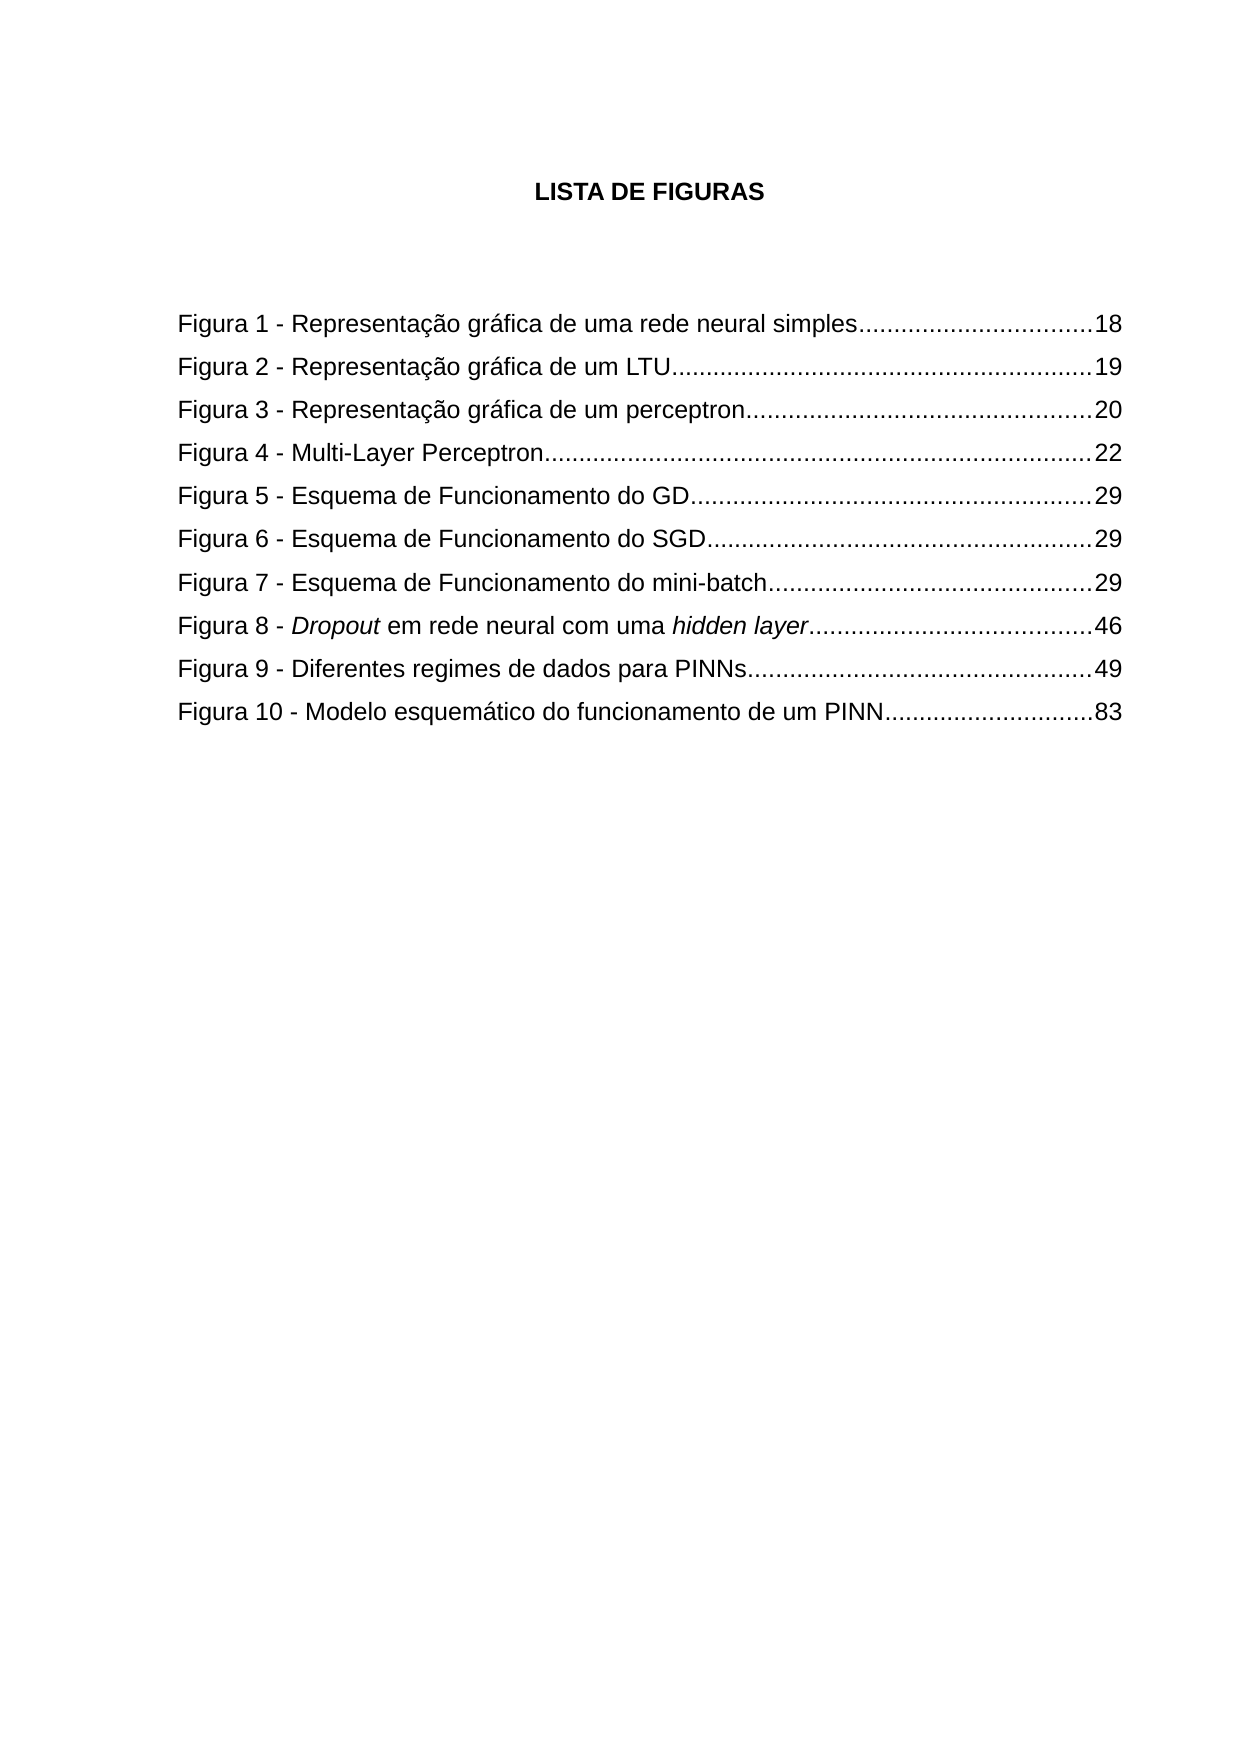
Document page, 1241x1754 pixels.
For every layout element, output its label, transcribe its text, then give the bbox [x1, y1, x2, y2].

text Figura 3 - Representação gráfica de um perceptron 20 [177, 395, 1122, 424]
text Figura 9 - Diferentes regimes de dados para PINNs 49 [177, 654, 1122, 683]
text Figura 4 - Multi-Layer Perceptron 22 [177, 438, 1122, 467]
text Figura 5 - Esquema de Funcionamento do GD 29 [177, 481, 1122, 510]
text Figura 10 - Modelo esquemático do funcionamento de um PINN 83 [177, 697, 1122, 726]
text Figura 8 - Dropout em rede neural com uma hidden layer 46 [177, 611, 1122, 639]
text Figura 6 - Esquema de Funcionamento do SGD 29 [177, 524, 1122, 553]
subtitle LISTA DE FIGURAS [177, 177, 1122, 206]
text Figura 1 - Representação gráfica de uma rede neural simples 18 [177, 309, 1122, 338]
text Figura 2 - Representação gráfica de um LTU 19 [177, 352, 1122, 381]
text Figura 7 - Esquema de Funcionamento do mini-batch 29 [177, 568, 1122, 596]
